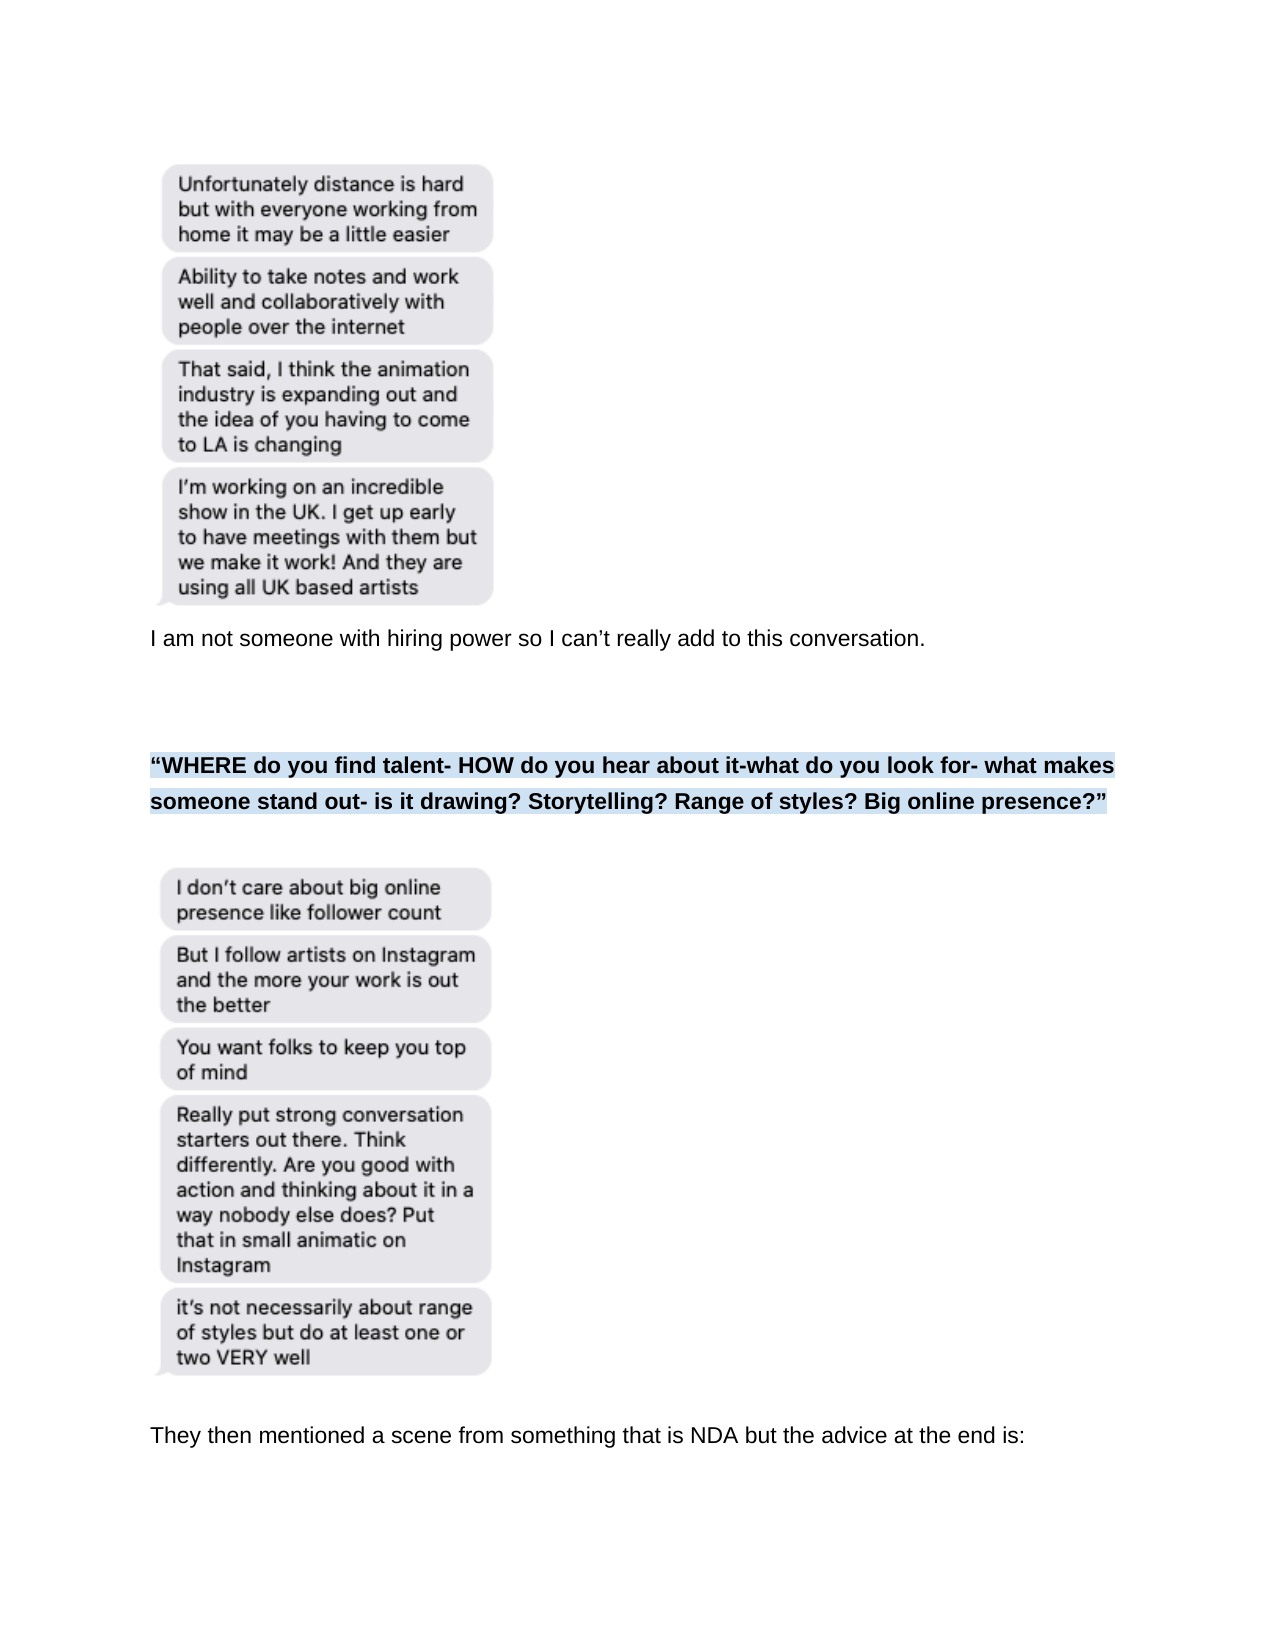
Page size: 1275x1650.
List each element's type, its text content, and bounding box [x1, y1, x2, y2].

text “WHERE do you find talent- HOW do you hear about it-what do you look for- what makes someone stand out- is it drawing? Storytelling? Range of styles? Big online presence?” [150, 752, 1125, 814]
picture [150, 854, 517, 1382]
text They then mentioned a scene from something that is NDA but the advice at the end is: [150, 1422, 1125, 1448]
text I am not someone with hiring power so I can’t really add to this conversation. [150, 624, 1125, 651]
picture [150, 150, 511, 615]
